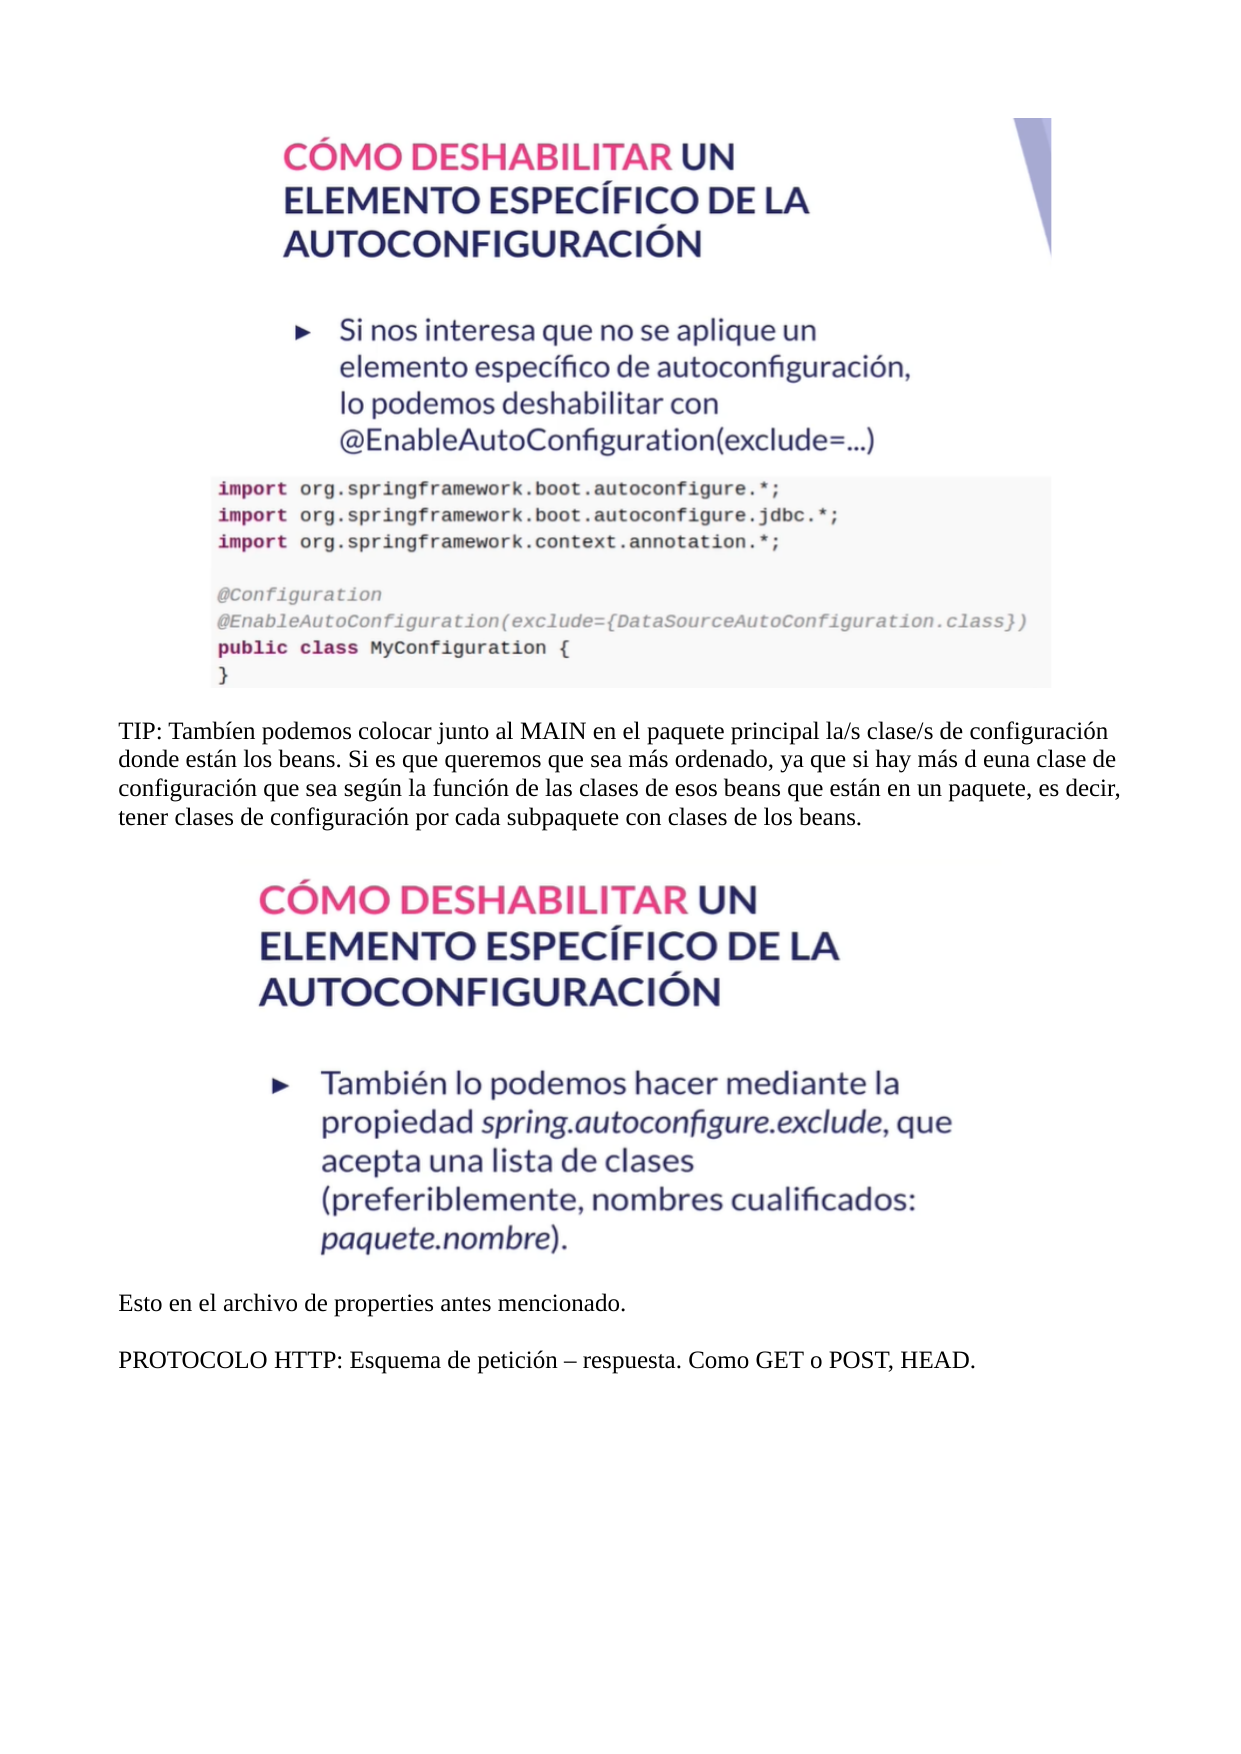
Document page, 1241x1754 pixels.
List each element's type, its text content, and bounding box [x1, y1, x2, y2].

text Esto en el archivo de properties antes mencionado. [118, 1288, 1122, 1317]
text PROTOCOLO HTTP: Esquema de petición – respuesta. Como GET o POST, HEAD. [118, 1345, 1122, 1374]
text TIP: Tambíen podemos colocar junto al MAIN en el paquete principal la/s clase/s de configuración donde están los beans. Si es que queremos que sea más ordenado, ya que si hay más d euna clase de configuración que sea según la función de las clases de esos beans que están en un paquete, es decir, tener clases de configuración por cada subpaquete con clases de los beans. [118, 716, 1122, 831]
